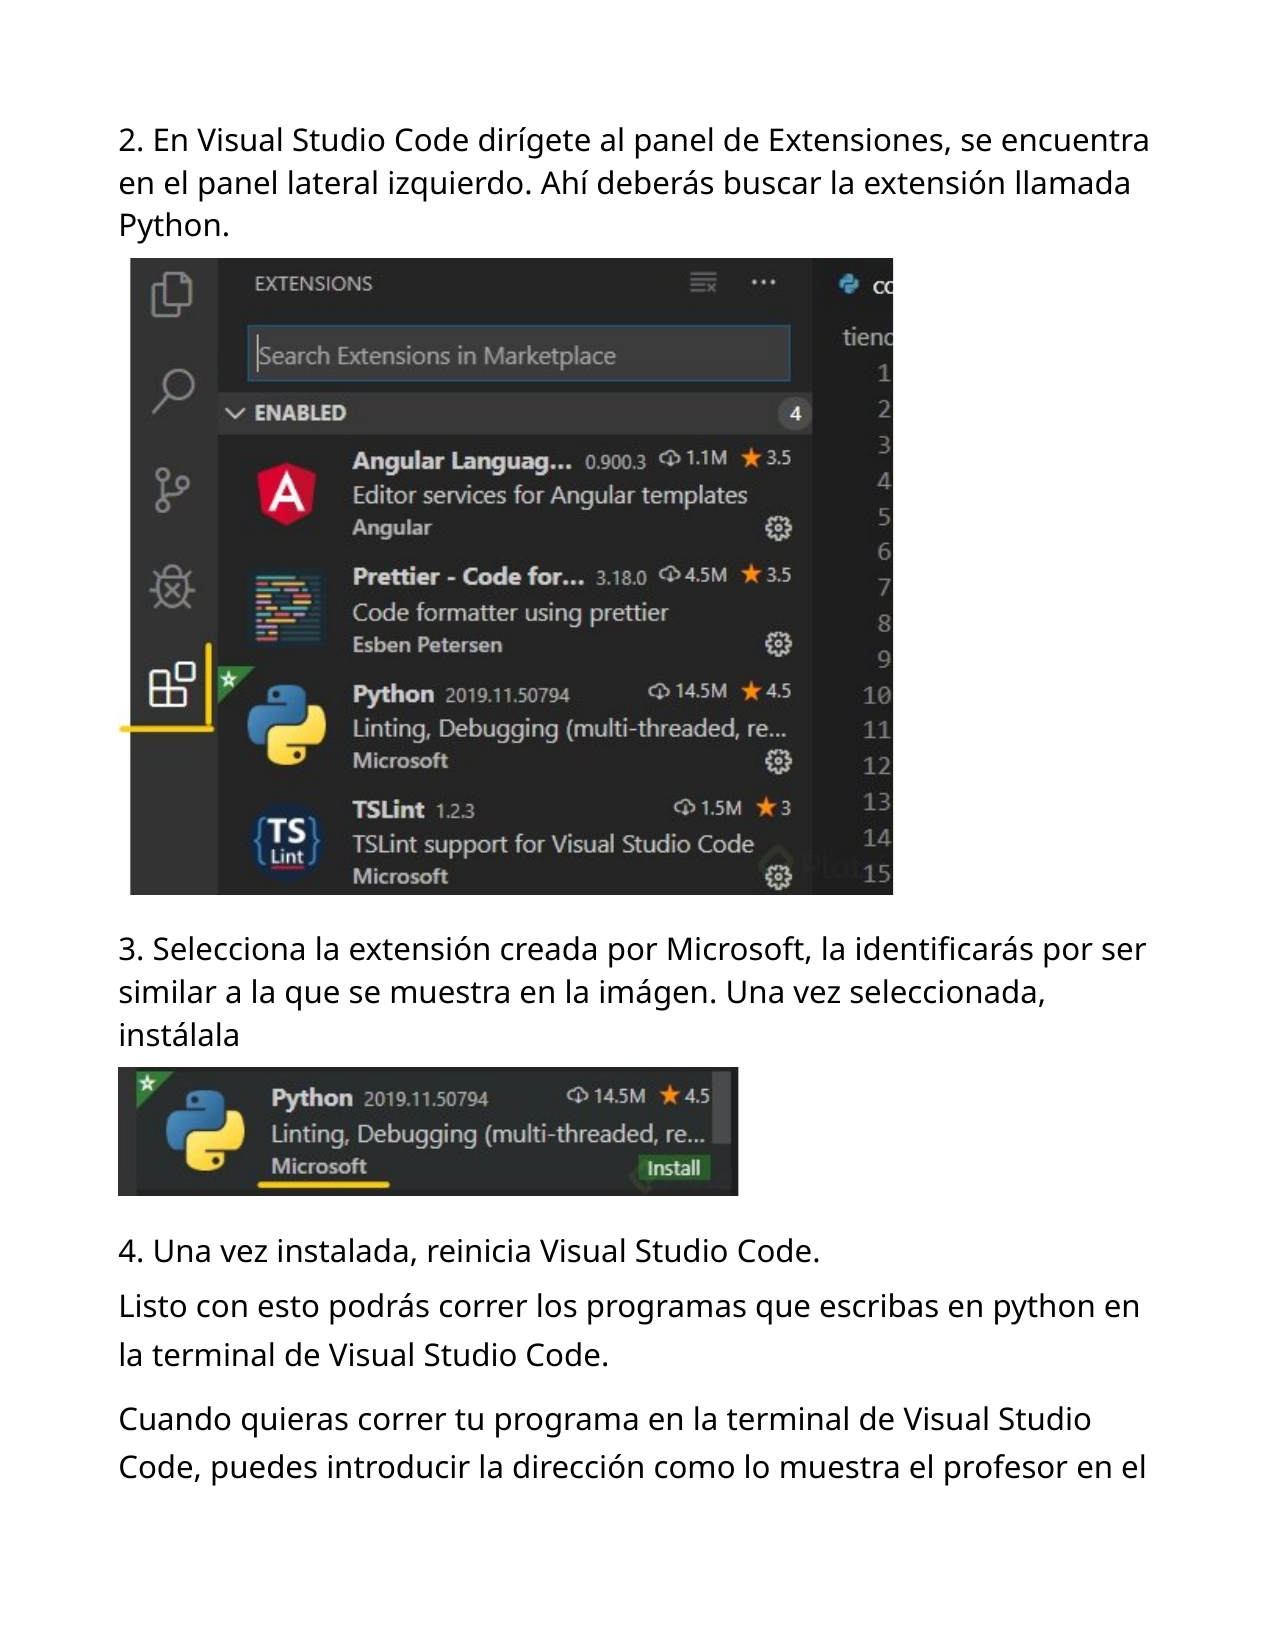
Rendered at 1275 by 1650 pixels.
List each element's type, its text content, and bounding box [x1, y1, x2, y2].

text Cuando quieras correr tu programa en la terminal de Visual Studio Code, puedes introducir la dirección como lo muestra el profesor en el [118, 1396, 1157, 1488]
picture [118, 258, 894, 895]
subtitle 3. Selecciona la extensión creada por Microsoft, la identificarás por ser similar a la que se muestra en la imágen. Una vez seleccionada, instálala [118, 927, 1157, 1055]
text Listo con esto podrás correr los programas que escribas en python en la terminal de Visual Studio Code. [118, 1284, 1157, 1376]
picture [118, 1067, 739, 1196]
subtitle 2. En Visual Studio Code dirígete al panel de Extensiones, se encuentra en el panel lateral izquierdo. Ahí deberás buscar la extensión llamada Python. [118, 118, 1157, 246]
subtitle 4. Una vez instalada, reinicia Visual Studio Code. [118, 1229, 1157, 1271]
